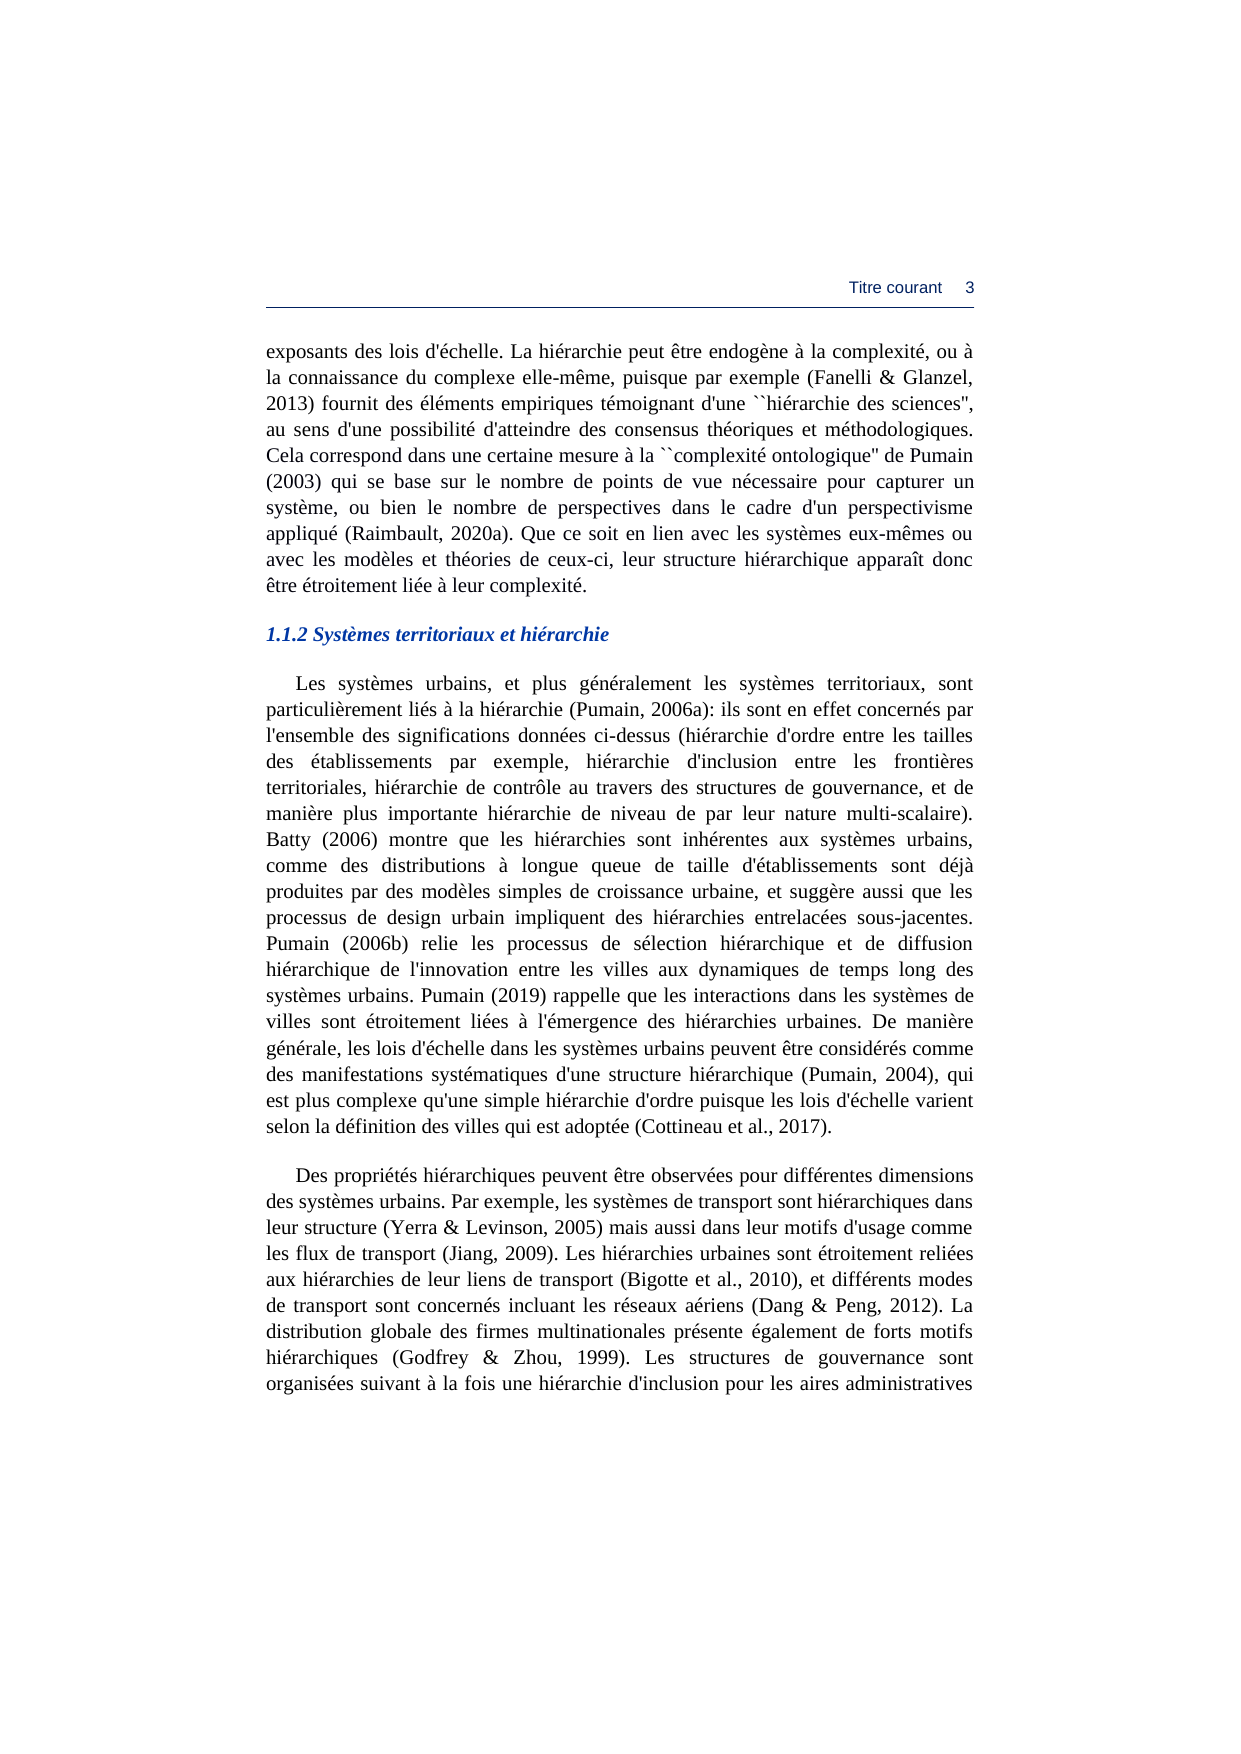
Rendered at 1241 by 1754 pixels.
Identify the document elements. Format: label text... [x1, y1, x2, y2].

text exposants des lois d'échelle. La hiérarchie peut être endogène à la complexité, ou à la connaissance du complexe elle-même, puisque par exemple (Fanelli & Glanzel, 2013) fournit des éléments empiriques témoignant d'une ``hiérarchie des sciences'', au sens d'une possibilité d'atteindre des consensus théoriques et méthodologiques. Cela correspond dans une certaine mesure à la ``complexité ontologique'' de Pumain (2003) qui se base sur le nombre de points de vue nécessaire pour capturer un système, ou bien le nombre de perspectives dans le cadre d'un perspectivisme appliqué (Raimbault, 2020a). Que ce soit en lien avec les systèmes eux-mêmes ou avec les modèles et théories de ceux-ci, leur structure hiérarchique apparaît donc être étroitement liée à leur complexité. [266, 337, 974, 597]
text Les systèmes urbains, et plus généralement les systèmes territoriaux, sont particulièrement liés à la hiérarchie (Pumain, 2006a): ils sont en effet concernés par l'ensemble des significations données ci-dessus (hiérarchie d'ordre entre les tailles des établissements par exemple, hiérarchie d'inclusion entre les frontières territoriales, hiérarchie de contrôle au travers des structures de gouvernance, et de manière plus importante hiérarchie de niveau de par leur nature multi-scalaire). Batty (2006) montre que les hiérarchies sont inhérentes aux systèmes urbains, comme des distributions à longue queue de taille d'établissements sont déjà produites par des modèles simples de croissance urbaine, et suggère aussi que les processus de design urbain impliquent des hiérarchies entrelacées sous-jacentes. Pumain (2006b) relie les processus de sélection hiérarchique et de diffusion hiérarchique de l'innovation entre les villes aux dynamiques de temps long des systèmes urbains. Pumain (2019) rappelle que les interactions dans les systèmes de villes sont étroitement liées à l'émergence des hiérarchies urbaines. De manière générale, les lois d'échelle dans les systèmes urbains peuvent être considérés comme des manifestations systématiques d'une structure hiérarchique (Pumain, 2004), qui est plus complexe qu'une simple hiérarchie d'ordre puisque les lois d'échelle varient selon la définition des villes qui est adoptée (Cottineau et al., 2017). [266, 669, 974, 1138]
text Des propriétés hiérarchiques peuvent être observées pour différentes dimensions des systèmes urbains. Par exemple, les systèmes de transport sont hiérarchiques dans leur structure (Yerra & Levinson, 2005) mais aussi dans leur motifs d'usage comme les flux de transport (Jiang, 2009). Les hiérarchies urbaines sont étroitement reliées aux hiérarchies de leur liens de transport (Bigotte et al., 2010), et différents modes de transport sont concernés incluant les réseaux aériens (Dang & Peng, 2012). La distribution globale des firmes multinationales présente également de forts motifs hiérarchiques (Godfrey & Zhou, 1999). Les structures de gouvernance sont organisées suivant à la fois une hiérarchie d'inclusion pour les aires administratives [266, 1161, 974, 1395]
subtitle 1.1.2 Systèmes territoriaux et hiérarchie [266, 620, 974, 646]
